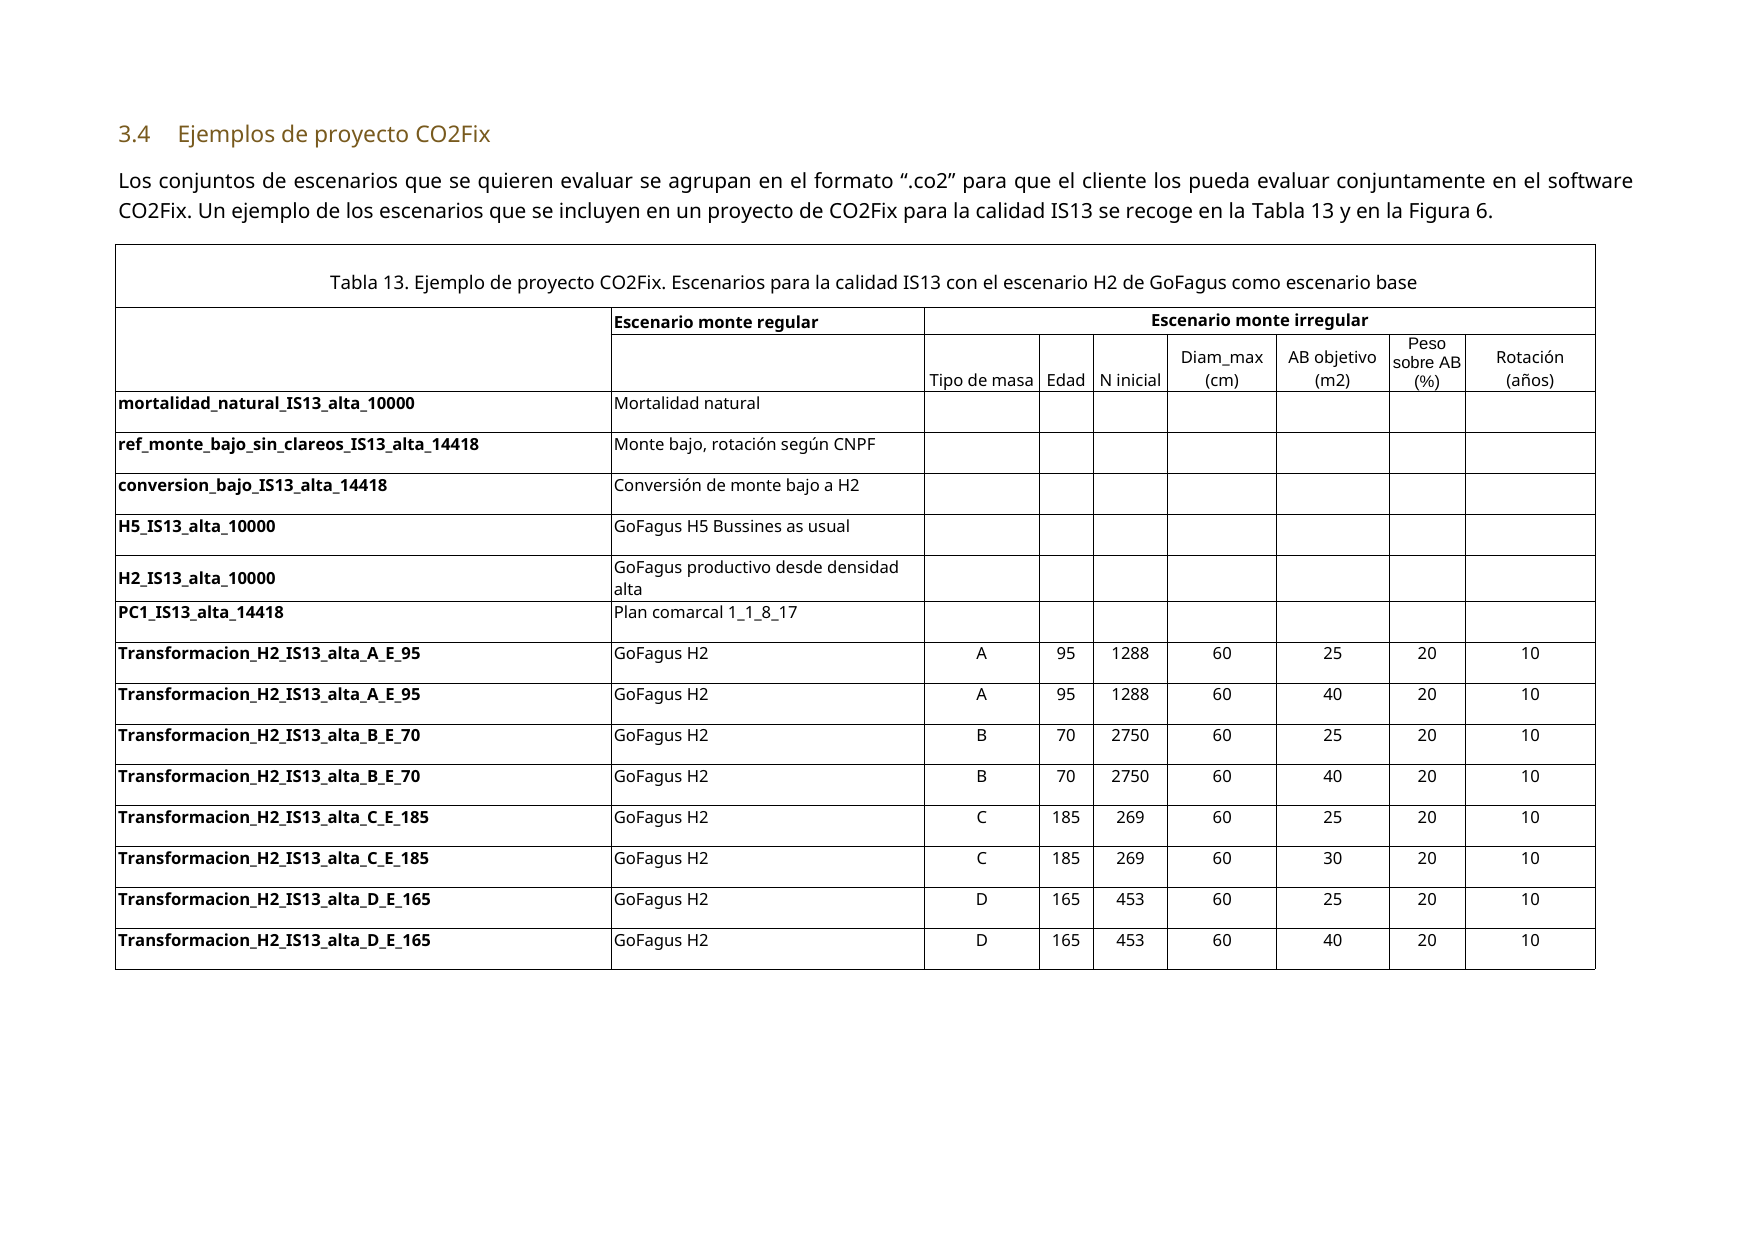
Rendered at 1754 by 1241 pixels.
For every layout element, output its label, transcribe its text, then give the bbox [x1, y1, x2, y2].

table_cell AB objetivo (m2) [1277, 335, 1389, 391]
table_cell 269 [1094, 806, 1167, 846]
table_cell 20 [1390, 684, 1465, 723]
table_cell [1466, 556, 1595, 601]
table_cell [1094, 556, 1167, 601]
table_cell [1466, 392, 1595, 432]
table_cell [1040, 602, 1093, 642]
table_cell [1390, 474, 1465, 514]
table_cell Mortalidad natural [612, 392, 924, 432]
table_header Ejemplo de proyecto CO2Fix. Escenarios para la calidad IS13 con el escenario H2 de GoFagus como escenario base [116, 245, 1595, 307]
table_cell Tipo de masa [925, 335, 1039, 391]
table_cell [612, 335, 924, 391]
table_cell 40 [1277, 929, 1389, 969]
table_cell [1168, 515, 1276, 555]
subtitle Ejemplos de proyecto CO2Fix [118, 118, 1636, 149]
table_cell 10 [1466, 765, 1595, 805]
table_cell 185 [1040, 847, 1093, 887]
table_cell Transformacion_H2_IS13_alta_A_E_95 [116, 684, 611, 723]
table_cell Plan comarcal 1_1_8_17 [612, 602, 924, 642]
table_cell Transformacion_H2_IS13_alta_B_E_70 [116, 765, 611, 805]
table_cell 10 [1466, 847, 1595, 887]
table_cell 10 [1466, 806, 1595, 846]
table_cell 453 [1094, 929, 1167, 969]
table_cell [1040, 392, 1093, 432]
table_cell [1390, 392, 1465, 432]
table_cell [1094, 474, 1167, 514]
table_cell mortalidad_natural_IS13_alta_10000 [116, 392, 611, 432]
table_cell Escenario monte irregular [925, 308, 1595, 334]
table_cell 95 [1040, 684, 1093, 723]
table_cell Diam_max (cm) [1168, 335, 1276, 391]
table_cell GoFagus H2 [612, 929, 924, 969]
table_cell GoFagus H2 [612, 806, 924, 846]
table_cell Transformacion_H2_IS13_alta_D_E_165 [116, 929, 611, 969]
table_cell H5_IS13_alta_10000 [116, 515, 611, 555]
table_cell 60 [1168, 806, 1276, 846]
table_cell Edad [1040, 335, 1093, 391]
table_cell [1390, 515, 1465, 555]
table_cell 1288 [1094, 684, 1167, 723]
table_cell 95 [1040, 643, 1093, 682]
table_cell conversion_bajo_IS13_alta_14418 [116, 474, 611, 514]
table_cell [1094, 392, 1167, 432]
table_cell B [925, 765, 1039, 805]
table_cell 40 [1277, 765, 1389, 805]
table_cell D [925, 929, 1039, 969]
table_cell Transformacion_H2_IS13_alta_D_E_165 [116, 888, 611, 928]
table_cell GoFagus H2 [612, 643, 924, 682]
table_cell Monte bajo, rotación según CNPF [612, 433, 924, 473]
table_cell [925, 515, 1039, 555]
table_cell [925, 433, 1039, 473]
table_cell [1168, 602, 1276, 642]
table_cell 25 [1277, 806, 1389, 846]
table_cell 60 [1168, 847, 1276, 887]
table_cell 20 [1390, 765, 1465, 805]
table_cell 10 [1466, 643, 1595, 682]
table_cell [1466, 474, 1595, 514]
table_cell 165 [1040, 888, 1093, 928]
table_cell GoFagus H2 [612, 847, 924, 887]
table_cell 60 [1168, 643, 1276, 682]
table_cell [1168, 433, 1276, 473]
table_cell Transformacion_H2_IS13_alta_C_E_185 [116, 847, 611, 887]
table_cell [1094, 602, 1167, 642]
table_cell 30 [1277, 847, 1389, 887]
table_cell 20 [1390, 847, 1465, 887]
table_cell D [925, 888, 1039, 928]
table_cell 60 [1168, 888, 1276, 928]
table_cell [1277, 602, 1389, 642]
table_cell 25 [1277, 643, 1389, 682]
table_cell Escenario monte regular [612, 308, 924, 334]
table_cell 20 [1390, 929, 1465, 969]
table_cell [1277, 392, 1389, 432]
table_cell GoFagus H2 [612, 725, 924, 764]
table_cell [925, 392, 1039, 432]
table_cell 10 [1466, 929, 1595, 969]
table_cell C [925, 806, 1039, 846]
table_cell 25 [1277, 888, 1389, 928]
table_cell [1168, 474, 1276, 514]
table_cell Rotación (años) [1466, 335, 1595, 391]
table_cell C [925, 847, 1039, 887]
table_cell 20 [1390, 806, 1465, 846]
table_cell A [925, 684, 1039, 723]
table_cell Transformacion_H2_IS13_alta_B_E_70 [116, 725, 611, 764]
table_cell [1466, 433, 1595, 473]
table_cell [1277, 515, 1389, 555]
table_cell [1094, 433, 1167, 473]
table_cell 165 [1040, 929, 1093, 969]
table_cell [1466, 515, 1595, 555]
table_cell 1288 [1094, 643, 1167, 682]
table_cell N inicial [1094, 335, 1167, 391]
table_cell 70 [1040, 725, 1093, 764]
table_cell 269 [1094, 847, 1167, 887]
table_cell 20 [1390, 725, 1465, 764]
table_cell [1277, 556, 1389, 601]
table_cell 60 [1168, 929, 1276, 969]
table_cell Transformacion_H2_IS13_alta_A_E_95 [116, 643, 611, 682]
table_cell [1390, 602, 1465, 642]
table_cell 60 [1168, 765, 1276, 805]
table_cell [1040, 515, 1093, 555]
table_cell 10 [1466, 725, 1595, 764]
table_cell Peso sobre AB (%) [1390, 335, 1465, 391]
table_cell B [925, 725, 1039, 764]
table_cell GoFagus H2 [612, 765, 924, 805]
table_cell [1390, 433, 1465, 473]
table_cell [1040, 474, 1093, 514]
table_cell A [925, 643, 1039, 682]
table_cell Conversión de monte bajo a H2 [612, 474, 924, 514]
table_cell 453 [1094, 888, 1167, 928]
table_cell [925, 602, 1039, 642]
table_cell [1040, 556, 1093, 601]
text Los conjuntos de escenarios que se quieren evaluar se agrupan en el formato “.co2” para que el cliente los pueda evaluar conjuntamente en el software CO2Fix. Un ejemplo de los escenarios que se incluyen en un proyecto de CO2Fix para la calidad IS13 se recoge en la Tabla 13 y en la Figura 6. [118, 166, 1636, 225]
table_cell 10 [1466, 684, 1595, 723]
table_cell Transformacion_H2_IS13_alta_C_E_185 [116, 806, 611, 846]
table_cell GoFagus H2 [612, 888, 924, 928]
table_cell GoFagus productivo desde densidad alta [612, 556, 924, 601]
table_cell 185 [1040, 806, 1093, 846]
table_cell 10 [1466, 888, 1595, 928]
table_cell H2_IS13_alta_10000 [116, 556, 611, 601]
table_cell 60 [1168, 684, 1276, 723]
table_cell PC1_IS13_alta_14418 [116, 602, 611, 642]
table_cell 20 [1390, 888, 1465, 928]
table_cell GoFagus H5 Bussines as usual [612, 515, 924, 555]
table_cell [1094, 515, 1167, 555]
table_cell 70 [1040, 765, 1093, 805]
table_cell 60 [1168, 725, 1276, 764]
table_cell [1040, 433, 1093, 473]
table_cell [925, 474, 1039, 514]
table_cell [1390, 556, 1465, 601]
table_cell [1168, 556, 1276, 601]
table_cell 20 [1390, 643, 1465, 682]
table_cell [1277, 433, 1389, 473]
table_cell ref_monte_bajo_sin_clareos_IS13_alta_14418 [116, 433, 611, 473]
table_cell GoFagus H2 [612, 684, 924, 723]
table_cell [116, 308, 611, 391]
table_cell [1168, 392, 1276, 432]
table_cell [925, 556, 1039, 601]
table_cell [1466, 602, 1595, 642]
table_cell 25 [1277, 725, 1389, 764]
table_cell [1277, 474, 1389, 514]
table_cell 2750 [1094, 725, 1167, 764]
table_cell 40 [1277, 684, 1389, 723]
table_cell 2750 [1094, 765, 1167, 805]
